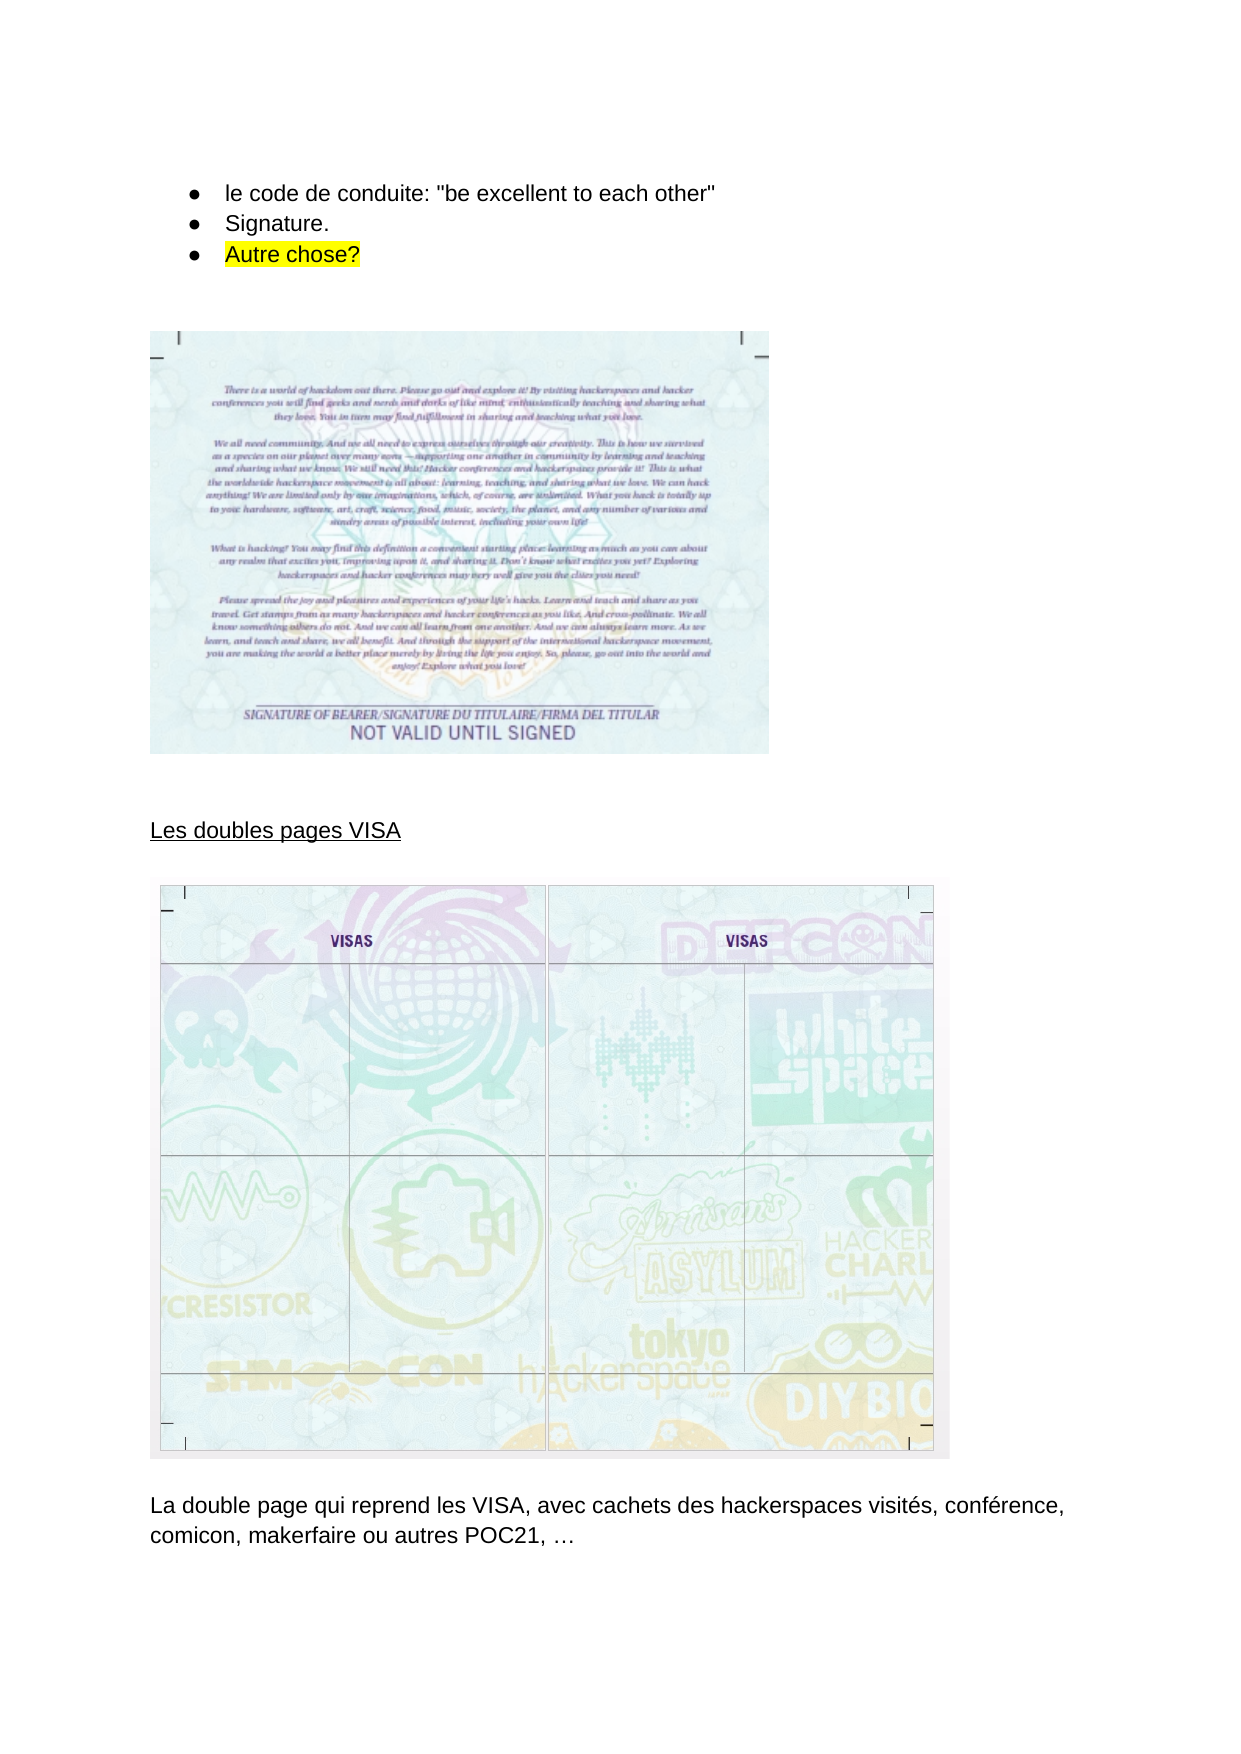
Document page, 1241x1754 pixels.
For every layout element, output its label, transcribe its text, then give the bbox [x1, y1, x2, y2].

list Signature. [187, 210, 1090, 237]
picture [150, 331, 769, 754]
list le code de conduite: "be excellent to each other" [187, 180, 1090, 207]
text La double page qui reprend les VISA, avec cachets des hackerspaces visités, conférence, comicon, makerfaire ou autres POC21, … [150, 1492, 1090, 1549]
picture [150, 877, 950, 1459]
list Autre chose? [187, 241, 1090, 267]
text Les doubles pages VISA [150, 817, 1090, 844]
